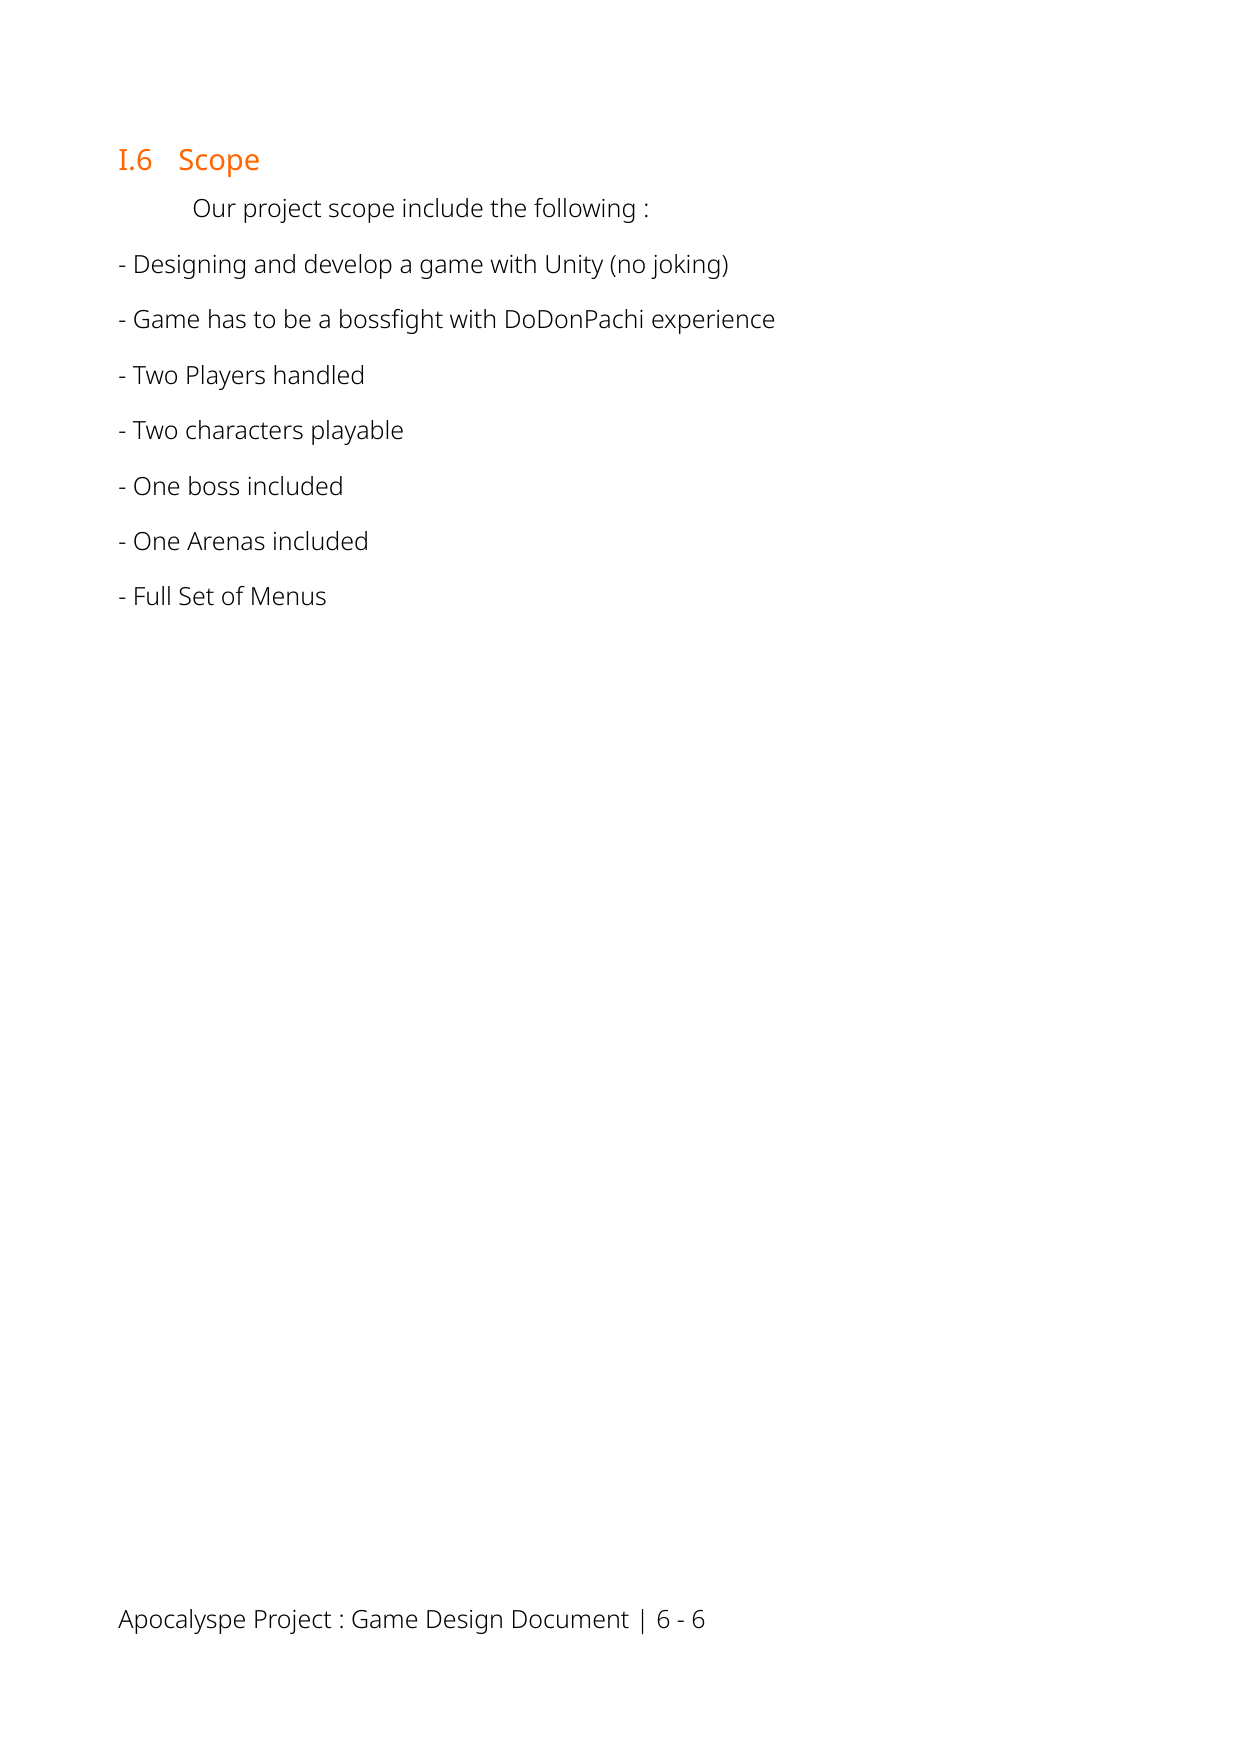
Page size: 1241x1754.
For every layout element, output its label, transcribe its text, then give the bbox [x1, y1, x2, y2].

text - Full Set of Menus [118, 579, 1122, 613]
text - One boss included [118, 468, 1122, 502]
text - One Arenas included [118, 524, 1122, 558]
text - Two Players handled [118, 357, 1122, 391]
text - Game has to be a bossfight with DoDonPachi experience [118, 302, 1122, 336]
text - Two characters playable [118, 413, 1122, 447]
subtitle Scope [118, 139, 1122, 179]
text - Designing and develop a game with Unity (no joking) [118, 247, 1122, 281]
text Our project scope include the following : [118, 191, 1122, 225]
